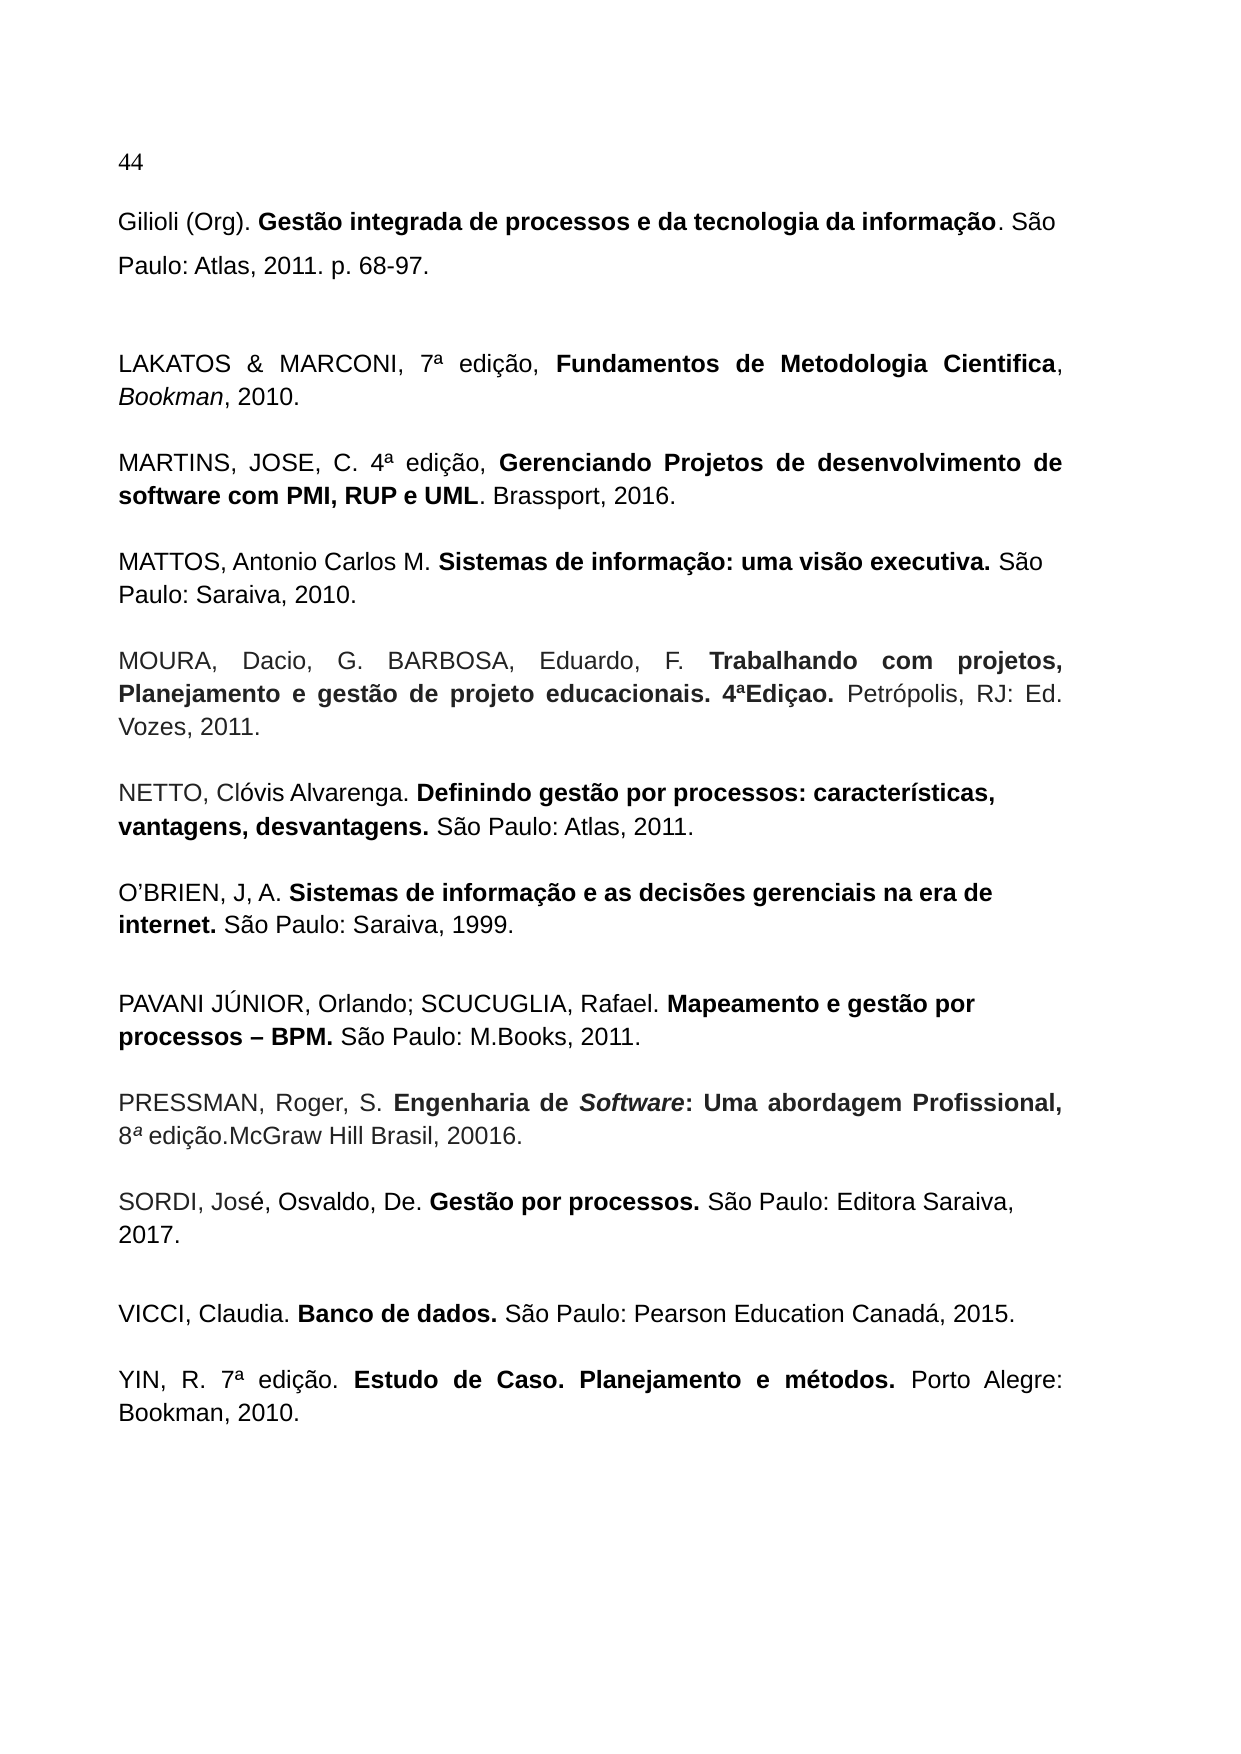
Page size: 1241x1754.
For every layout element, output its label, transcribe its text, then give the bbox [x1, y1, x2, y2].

text NETTO, Clóvis Alvarenga. Definindo gestão por processos: características, vantagens, desvantagens. São Paulo: Atlas, 2011. [118, 778, 1063, 840]
text MATTOS, Antonio Carlos M. Sistemas de informação: uma visão executiva. São Paulo: Saraiva, 2010. [118, 547, 1063, 609]
text MOURA, Dacio, G. BARBOSA, Eduardo, F. Trabalhando com projetos, Planejamento e gestão de projeto educacionais. 4ªEdiçao. Petrópolis, RJ: Ed. Vozes, 2011. [118, 646, 1063, 741]
text Gilioli (Org). Gestão integrada de processos e da tecnologia da informação. São Paulo: Atlas, 2011. p. 68-97. [118, 207, 1063, 279]
text LAKATOS & MARCONI, 7ª edição, Fundamentos de Metodologia Cientifica, Bookman, 2010. [118, 349, 1063, 411]
text VICCI, Claudia. Banco de dados. São Paulo: Pearson Education Canadá, 2015. [118, 1299, 1063, 1327]
text YIN, R. 7ª edição. Estudo de Caso. Planejamento e métodos. Porto Alegre: Bookman, 2010. [118, 1365, 1063, 1427]
text SORDI, José, Osvaldo, De. Gestão por processos. São Paulo: Editora Saraiva, 2017. [118, 1187, 1063, 1249]
text PRESSMAN, Roger, S. Engenharia de Software: Uma abordagem Profissional, 8ª edição.McGraw Hill Brasil, 20016. [118, 1088, 1063, 1150]
text PAVANI JÚNIOR, Orlando; SCUCUGLIA, Rafael. Mapeamento e gestão por processos – BPM. São Paulo: M.Books, 2011. [118, 989, 1063, 1051]
text MARTINS, JOSE, C. 4ª edição, Gerenciando Projetos de desenvolvimento de software com PMI, RUP e UML. Brassport, 2016. [118, 448, 1063, 510]
text O’BRIEN, J, A. Sistemas de informação e as decisões gerenciais na era de internet. São Paulo: Saraiva, 1999. [118, 877, 1063, 939]
